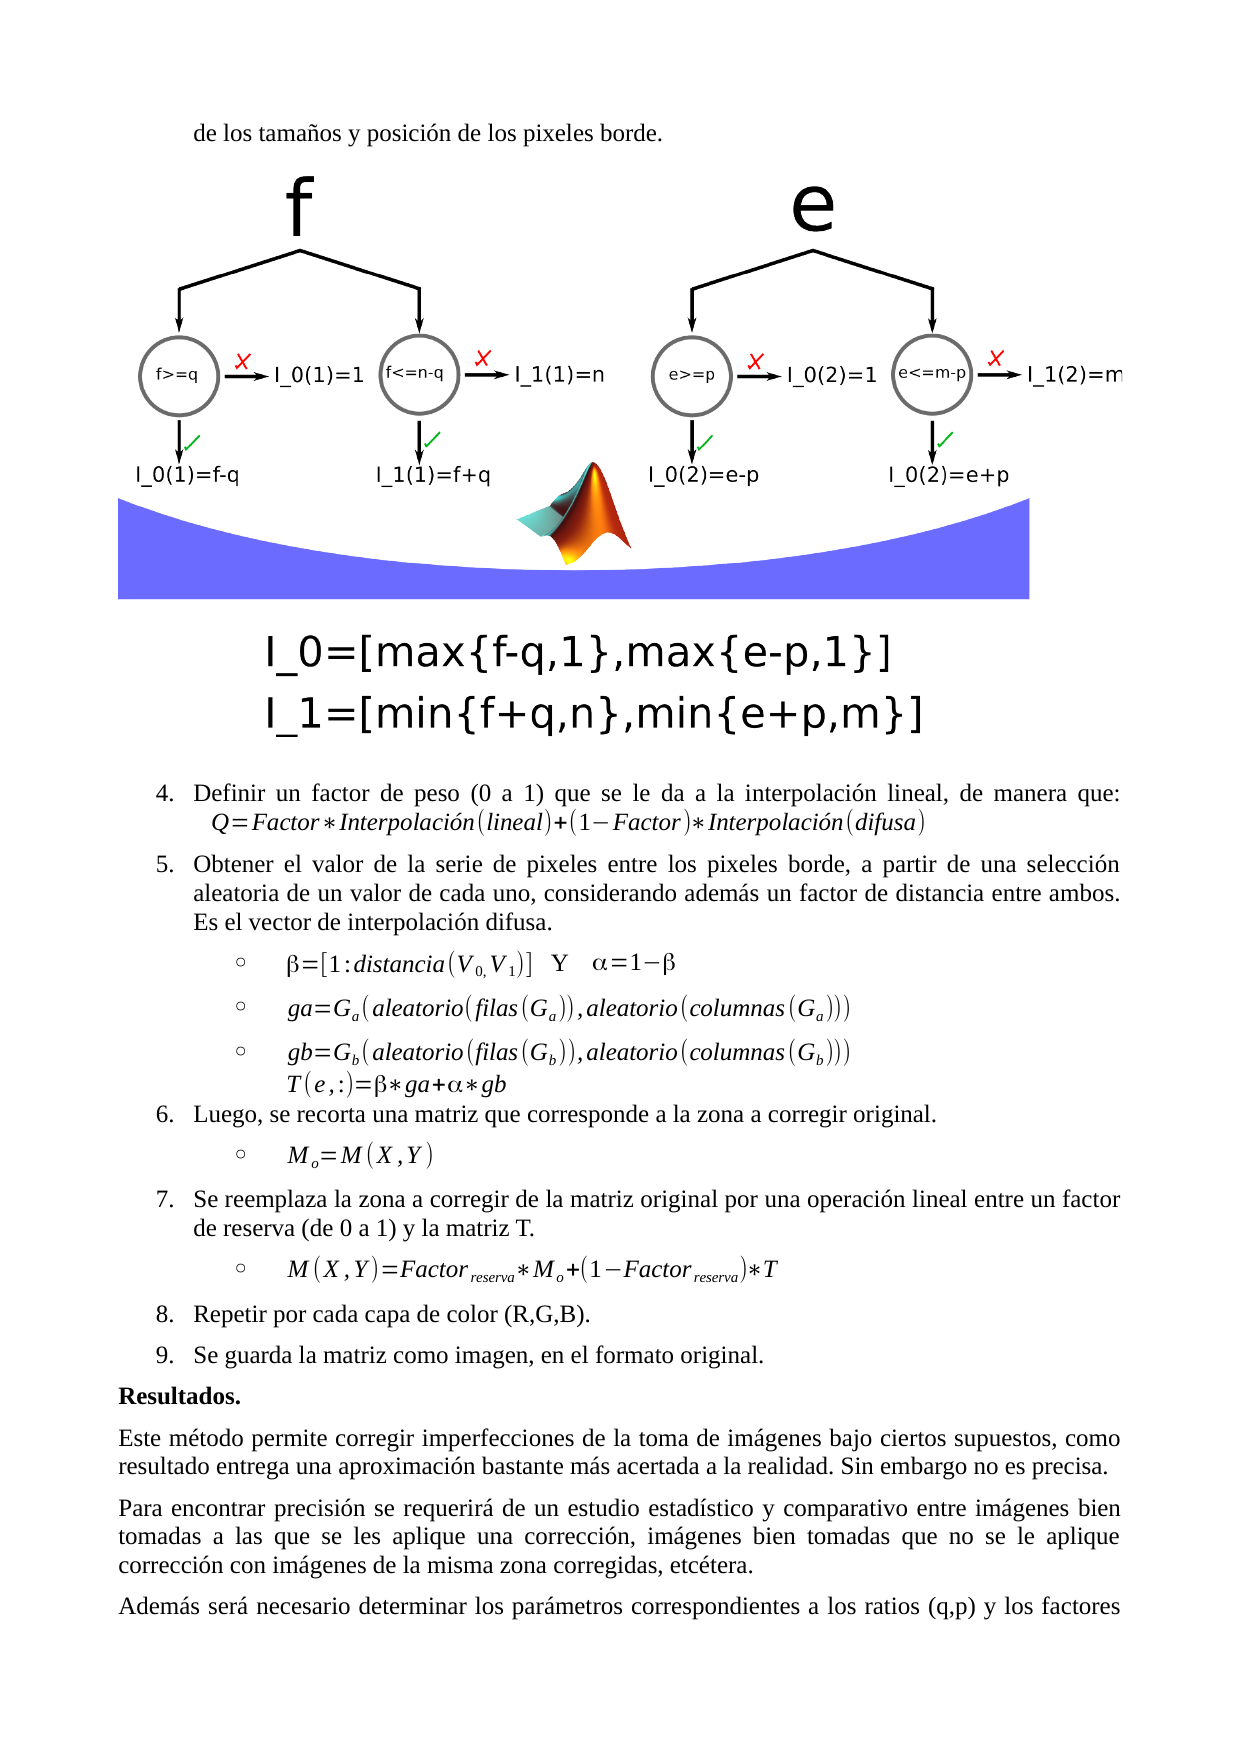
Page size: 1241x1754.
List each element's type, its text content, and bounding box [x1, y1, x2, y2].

text Resultados. [118, 1381, 1122, 1410]
list Se reemplaza la zona a corregir de la matriz original por una operación lineal entre un factor de reserva (de 0 a 1) y la matriz T. [156, 1184, 1122, 1242]
text Este método permite corregir imperfecciones de la toma de imágenes bajo ciertos supuestos, como resultado entrega una aproximación bastante más acertada a la realidad. Sin embargo no es precisa. [118, 1423, 1122, 1480]
list de los tamaños y posición de los pixeles borde. [156, 118, 1122, 147]
text Además será necesario determinar los parámetros correspondientes a los ratios (q,p) y los factores [118, 1591, 1122, 1620]
list Obtener el valor de la serie de pixeles entre los pixeles borde, a partir de una selección aleatoria de un valor de cada uno, considerando además un factor de distancia entre ambos. Es el vector de interpolación difusa. [156, 849, 1122, 935]
list Definir un factor de peso (0 a 1) que se le da a la interpolación lineal, de manera que: [156, 778, 1122, 837]
text Para encontrar precisión se requerirá de un estudio estadístico y comparativo entre imágenes bien tomadas a las que se les aplique una corrección, imágenes bien tomadas que no se le aplique corrección con imágenes de la misma zona corregidas, etcétera. [118, 1493, 1122, 1579]
list Y [231, 948, 1122, 980]
list Se guarda la matriz como imagen, en el formato original. [156, 1340, 1122, 1369]
list Luego, se recorta una matriz que corresponde a la zona a corregir original. [156, 1099, 1122, 1128]
list Repetir por cada capa de color (R,G,B). [156, 1299, 1122, 1328]
picture [118, 159, 1123, 737]
